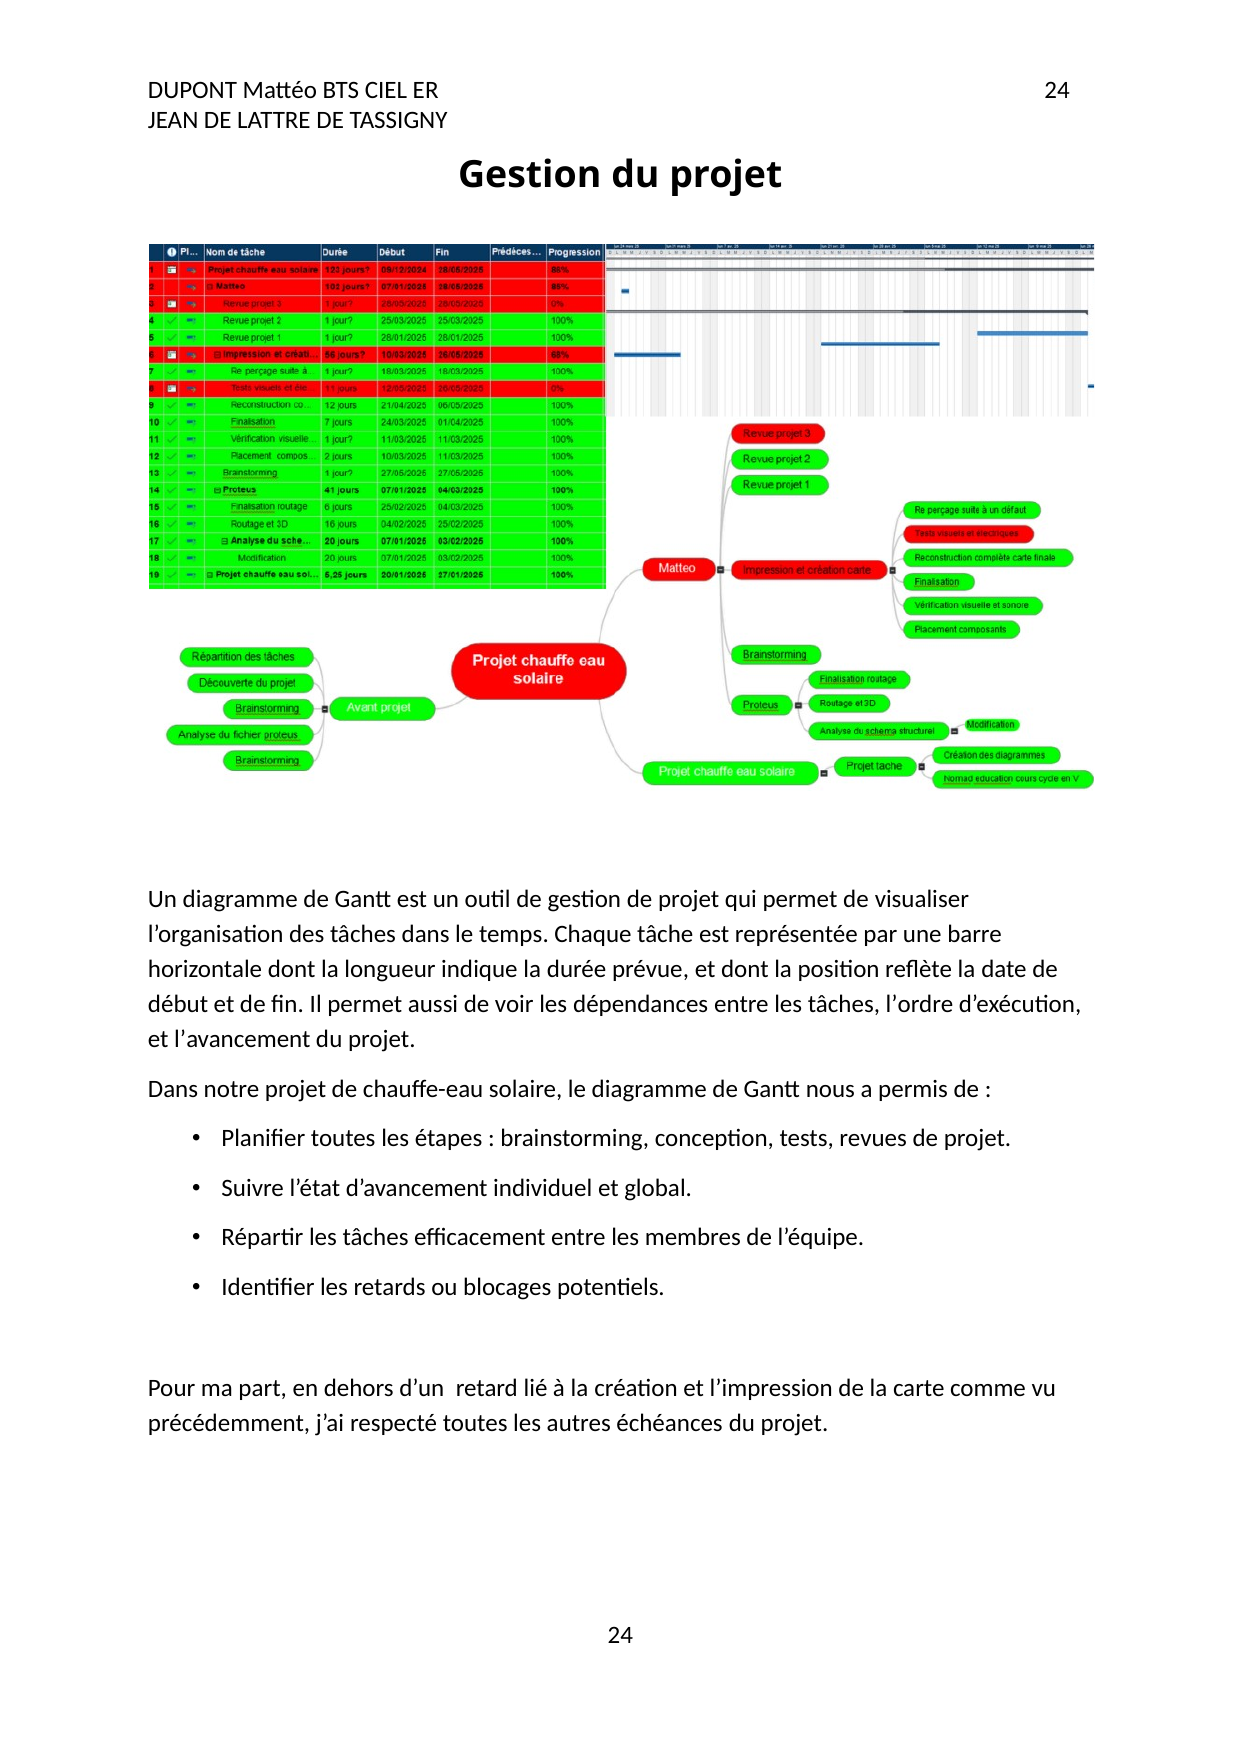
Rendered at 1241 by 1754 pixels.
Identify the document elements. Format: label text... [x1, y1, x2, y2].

list Planifier toutes les étapes : brainstorming, conception, tests, revues de projet. [192, 1122, 1093, 1153]
picture [149, 244, 1095, 791]
subtitle Gestion du projet [148, 148, 1093, 199]
text Pour ma part, en dehors d’un retard lié à la création et l’impression de la carte comme vu précédemment, j’ai respecté toutes les autres échéances du projet. [148, 1372, 1093, 1438]
text Dans notre projet de chauffe-eau solaire, le diagramme de Gantt nous a permis de : [148, 1073, 1093, 1103]
list Identifier les retards ou blocages potentiels. [192, 1271, 1093, 1302]
text Un diagramme de Gantt est un outil de gestion de projet qui permet de visualiser l’organisation des tâches dans le temps. Chaque tâche est représentée par une barre horizontale dont la longueur indique la durée prévue, et dont la position reflète la date de début et de fin. Il permet aussi de voir les dépendances entre les tâches, l’ordre d’exécution, et l’avancement du projet. [148, 883, 1093, 1054]
list Répartir les tâches efficacement entre les membres de l’équipe. [192, 1221, 1093, 1252]
list Suivre l’état d’avancement individuel et global. [192, 1172, 1093, 1202]
